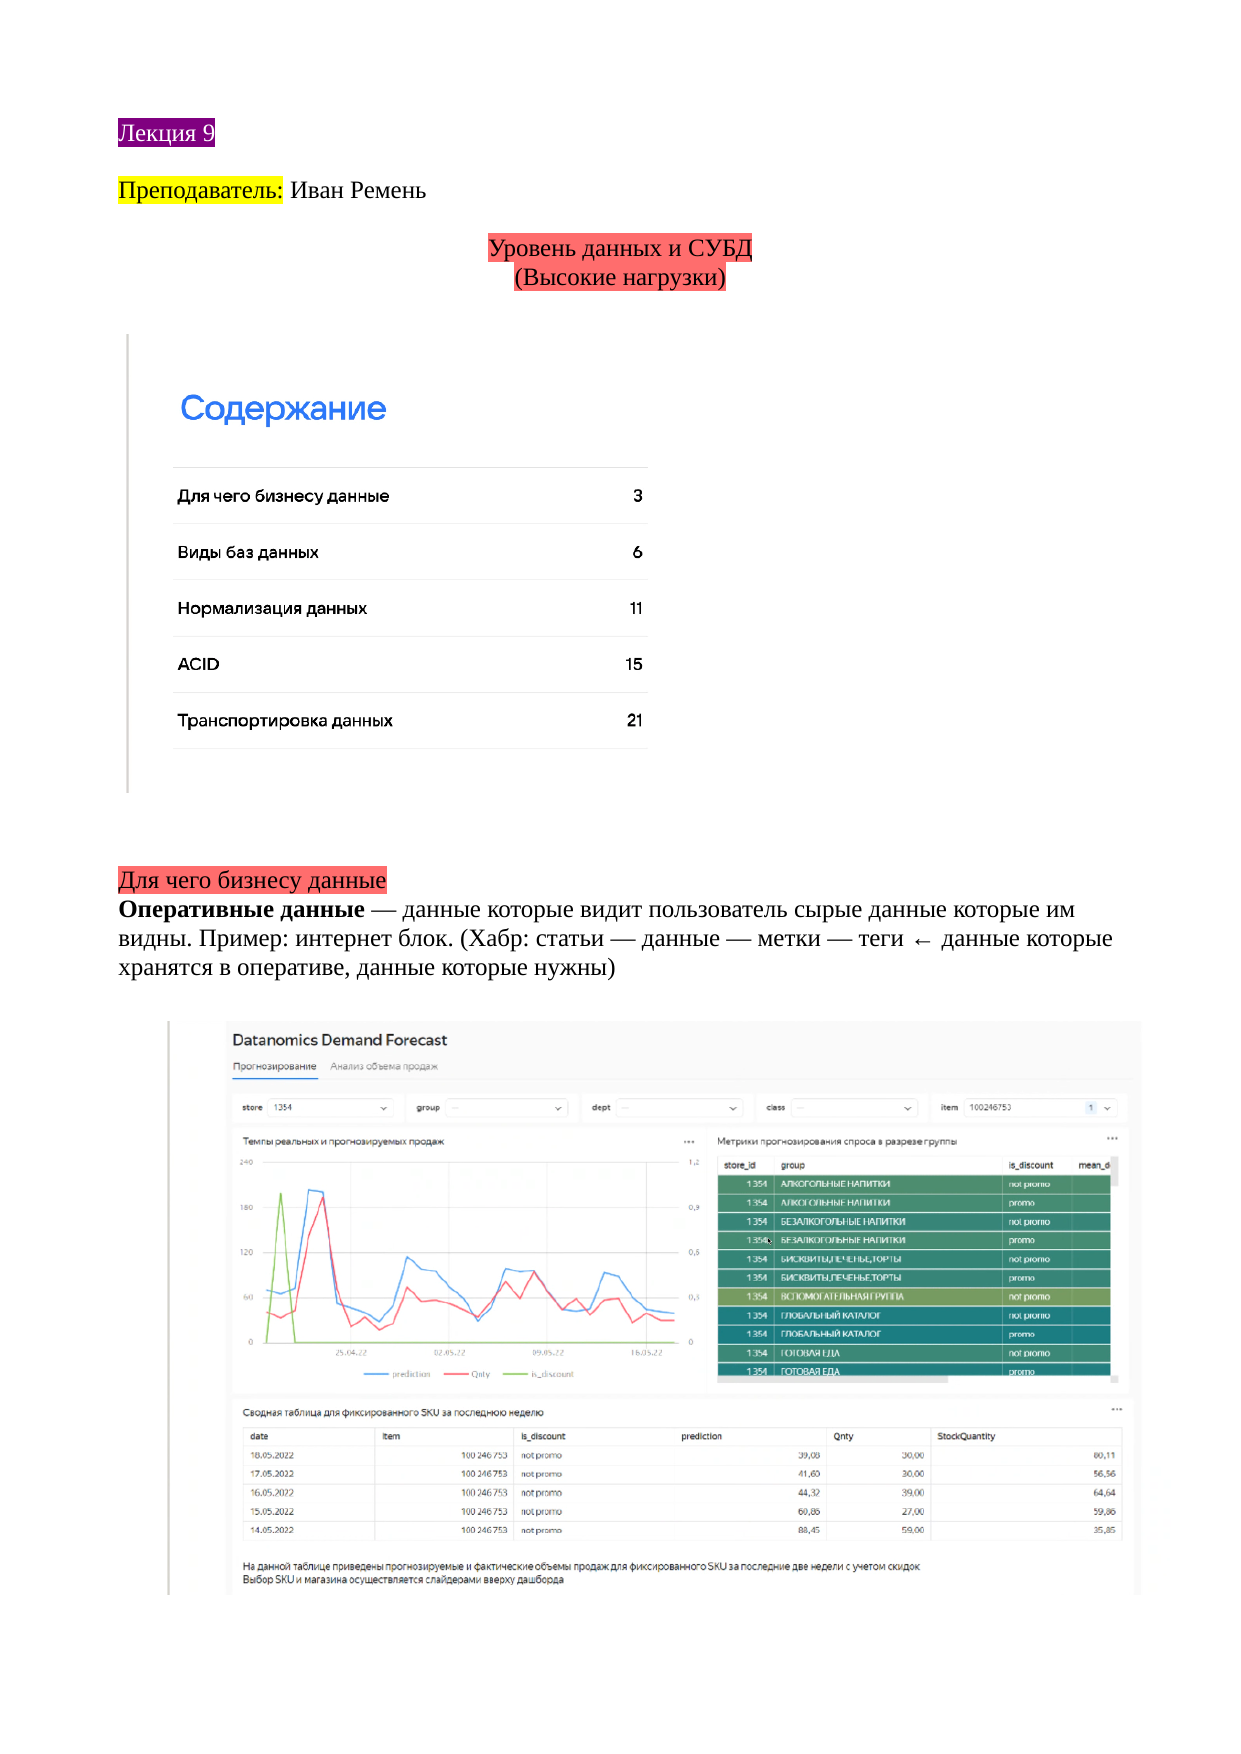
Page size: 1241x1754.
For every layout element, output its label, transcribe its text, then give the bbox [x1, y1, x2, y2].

text (Высокие нагрузки) [118, 262, 1122, 291]
text Уровень данных и СУБД [118, 233, 1122, 262]
text Лекция 9 [118, 118, 1122, 147]
text Преподаватель: Иван Ремень [118, 176, 1122, 204]
text Оперативные данные — данные которые видит пользователь сырые данные которые им видны. Пример: интернет блок. (Хабр: статьи — данные — метки — теги ← данные которые хранятся в оперативе, данные которые нужны) [118, 894, 1122, 981]
picture [126, 334, 719, 793]
text Для чего бизнесу данные [118, 866, 1122, 894]
picture [167, 1021, 1172, 1595]
